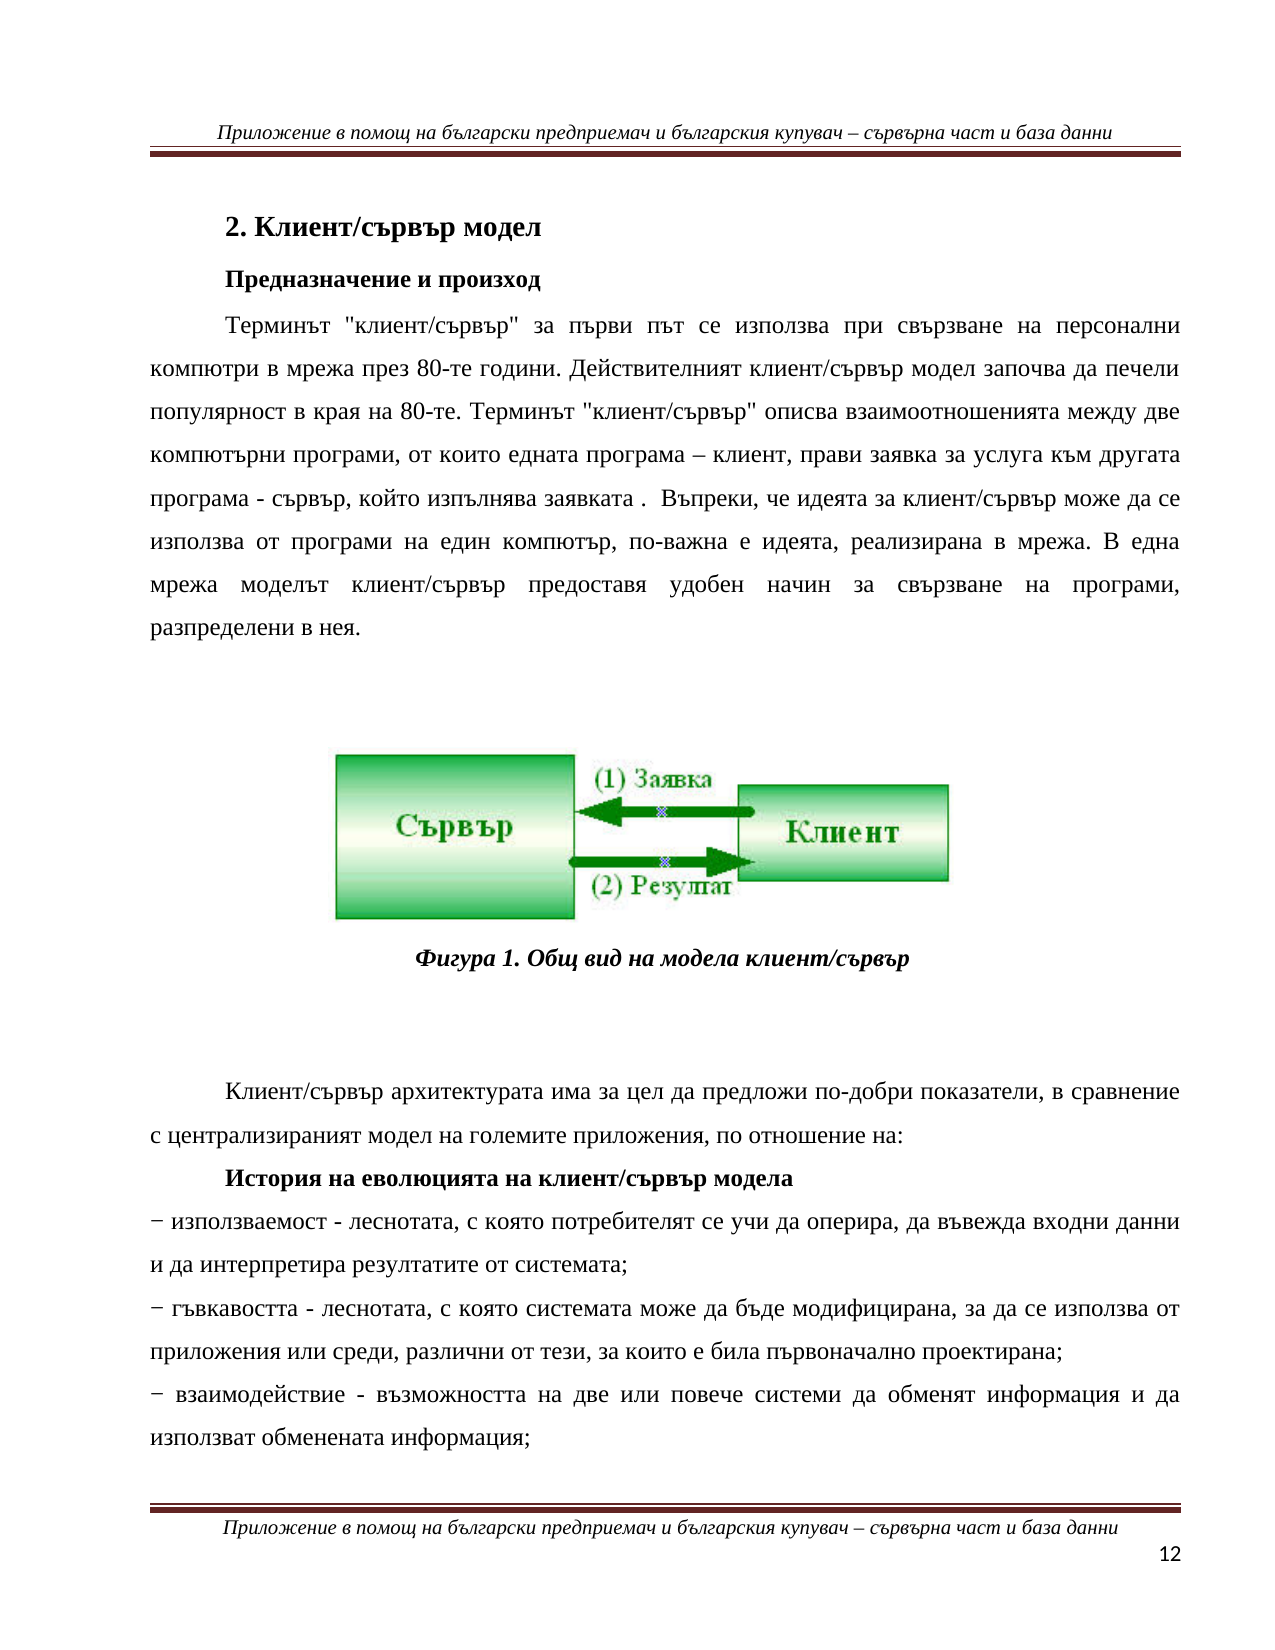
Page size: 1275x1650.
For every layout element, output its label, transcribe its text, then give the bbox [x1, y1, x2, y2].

text − гъвкавостта - леснотата, с която системата може да бъде модифицирана, за да се използва от приложения или среди, различни от тези, за които е била първоначално проектирана; [150, 1293, 1181, 1364]
text − използваемост - леснотата, с която потребителят се учи да оперира, да въвежда входни данни и да интерпретира резултатите от системата; [150, 1206, 1181, 1278]
text Фигура 1. Общ вид на модела клиент/сървър [150, 741, 1181, 972]
picture [328, 747, 957, 929]
text Предназначение и произход [150, 260, 1181, 293]
text Терминът "клиент/сървър" за първи път се използва при свързване на персонални компютри в мрежа през 80-те години. Действителният клиент/сървър модел започва да печели популярност в края на 80-те. Терминът "клиент/сървър" описва взаимоотношенията между две компютърни програми, от които едната програма – клиент, прави заявка за услуга към другата програма - сървър, който изпълнява заявката . Въпреки, че идеята за клиент/сървър може да се използва от програми на един компютър, по-важна е идеята, реализирана в мрежа. В една мрежа моделът клиент/сървър предоставя удобен начин за свързване на програми, разпределени в нея. [150, 310, 1181, 641]
text История на еволюцията на клиент/сървър модела [150, 1163, 1181, 1192]
text 2. Клиент/сървър модел [150, 209, 1181, 243]
text Клиент/сървър архитектурата има за цел да предложи по-добри показатели, в сравнение с централизираният модел на големите приложения, по отношение на: [150, 1072, 1181, 1149]
text − взаимодействие - възможността на две или повече системи да обменят информация и да използват обменената информация; [150, 1379, 1181, 1451]
